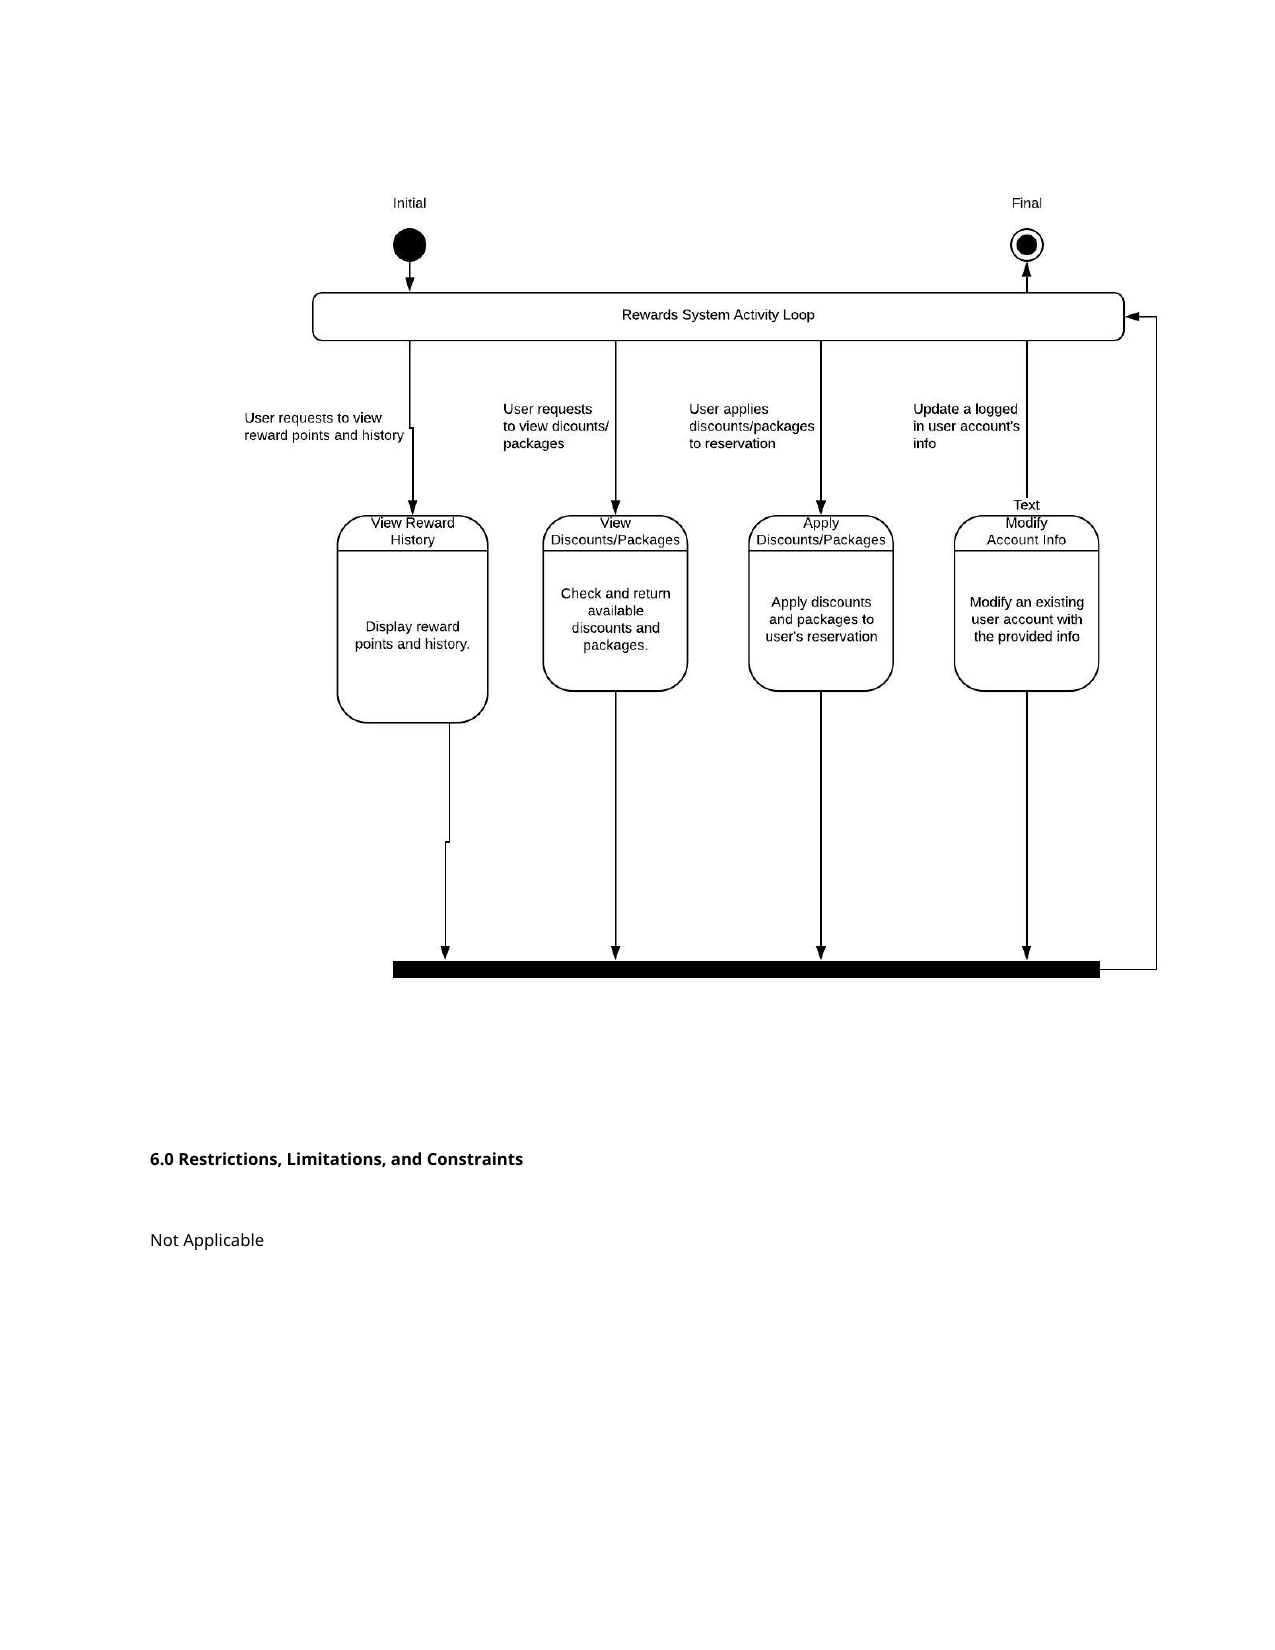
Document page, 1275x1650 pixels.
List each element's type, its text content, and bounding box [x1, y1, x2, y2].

subtitle Not Applicable [150, 1229, 1125, 1252]
subtitle 6.0 Restrictions, Limitations, and Constraints [150, 1148, 1125, 1171]
